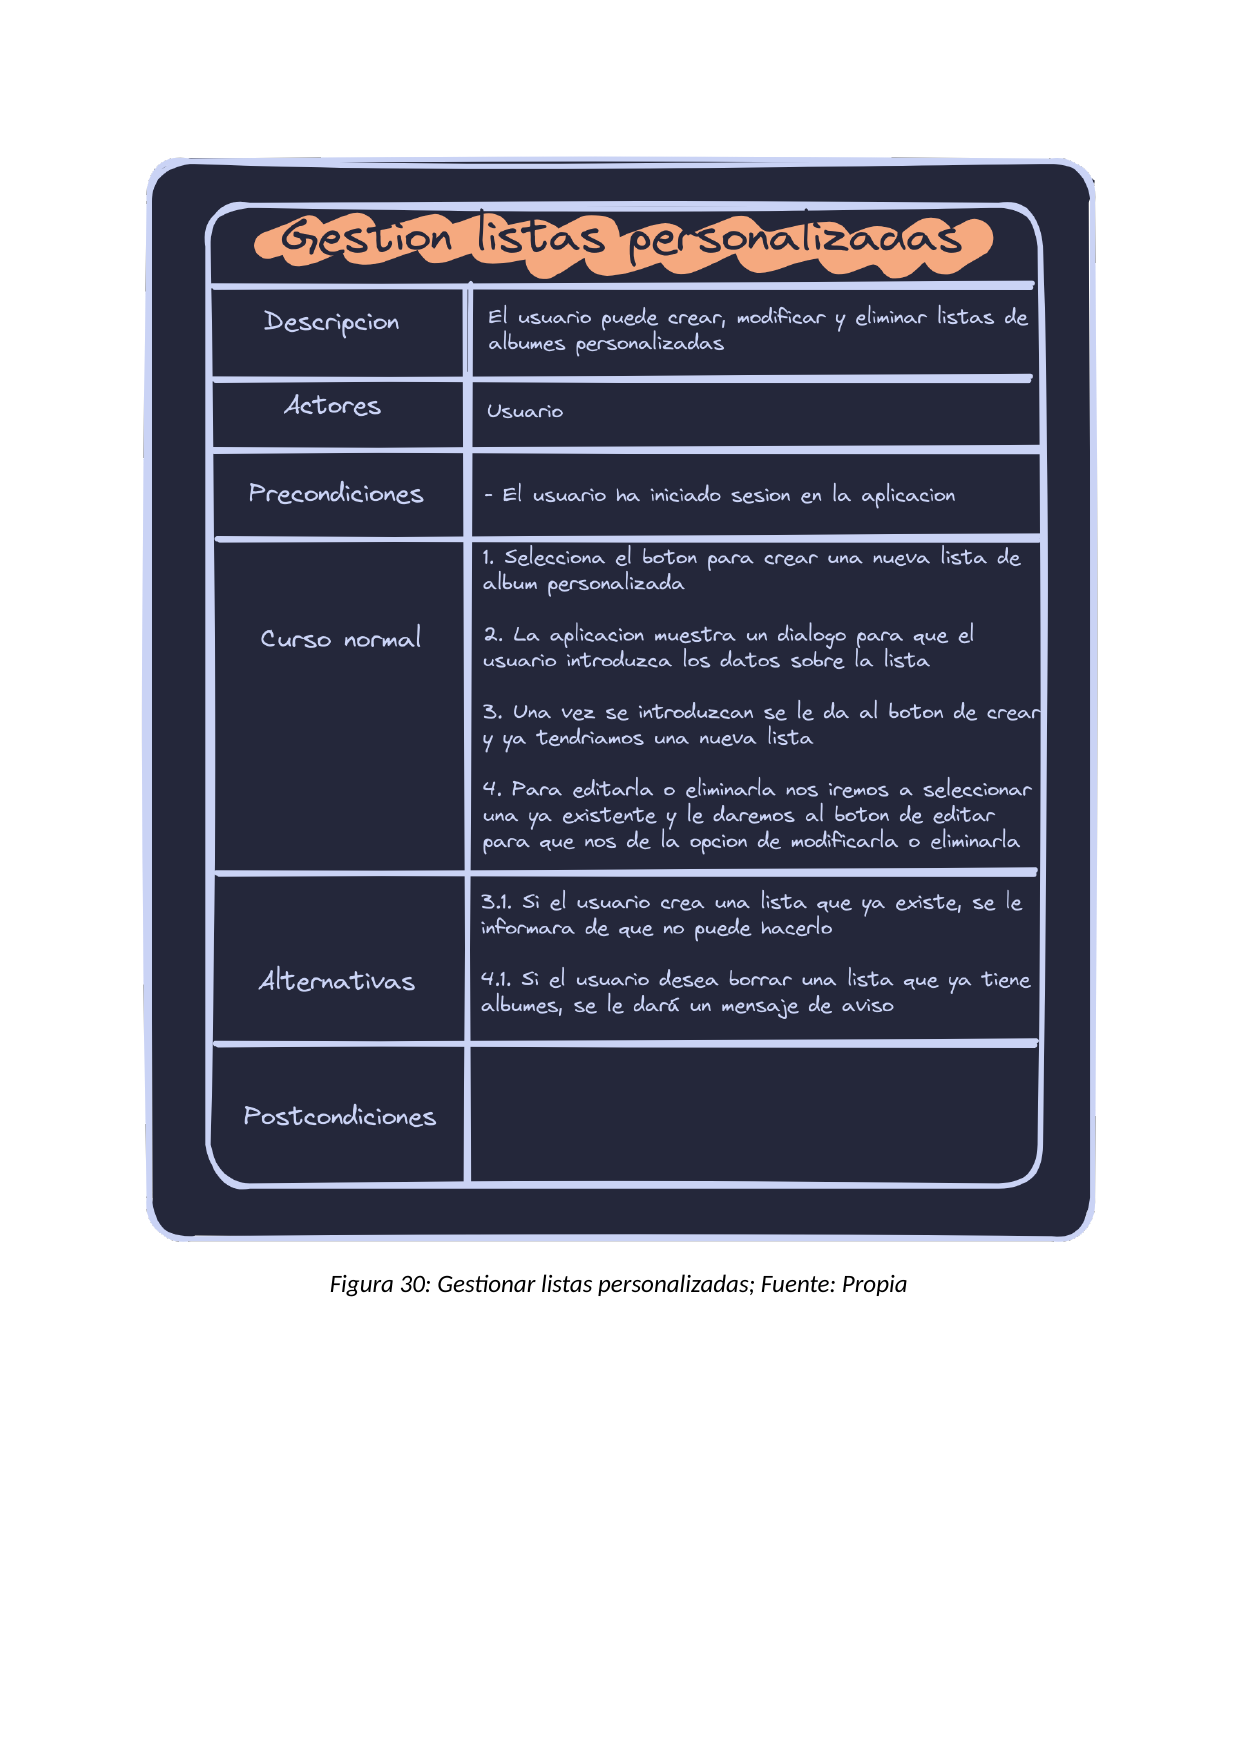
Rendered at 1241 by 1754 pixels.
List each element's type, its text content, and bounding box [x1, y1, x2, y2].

text Figura 30: Gestionar listas personalizadas; Fuente: Propia [118, 1269, 1122, 1299]
picture [118, 130, 1123, 1269]
